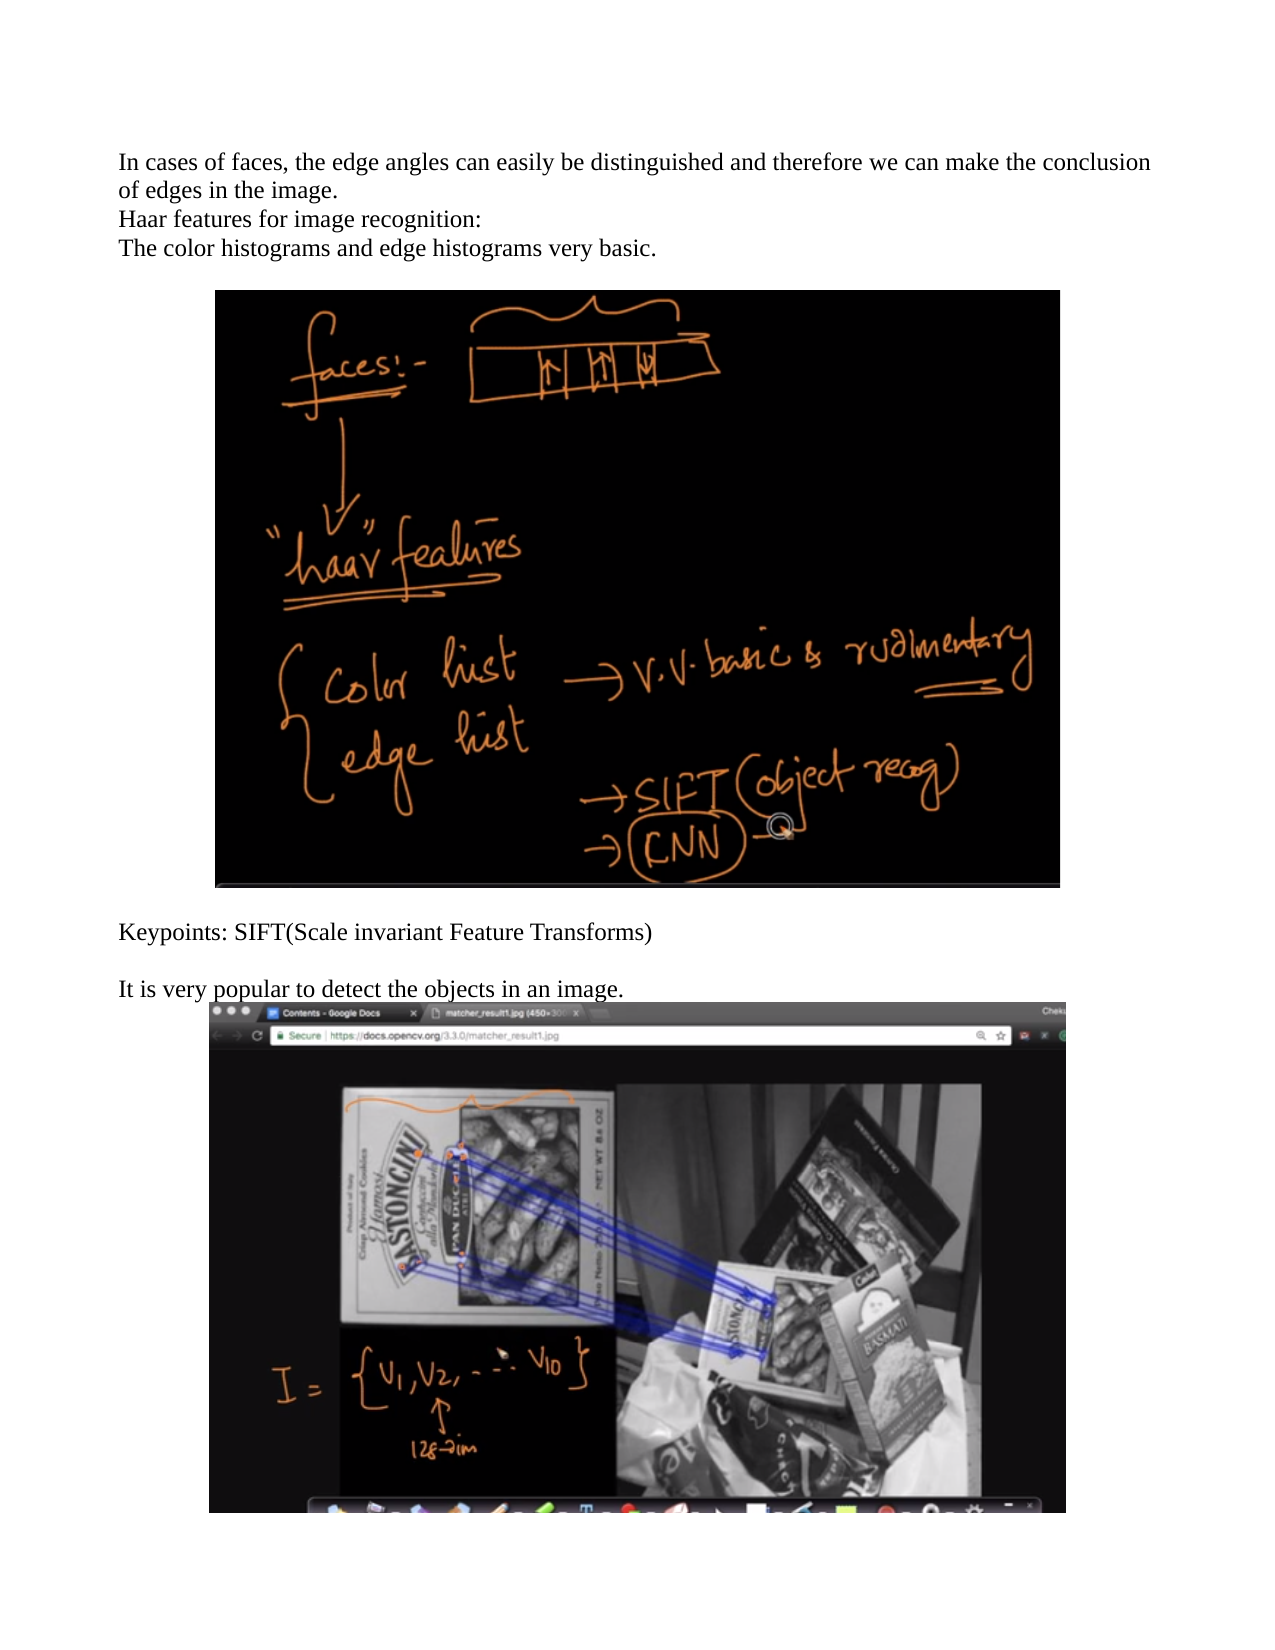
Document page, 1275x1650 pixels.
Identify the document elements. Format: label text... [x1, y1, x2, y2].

text It is very popular to detect the objects in an image. [118, 974, 1157, 1003]
text The color histograms and edge histograms very basic. [118, 233, 1157, 262]
picture [215, 290, 1060, 888]
text Keypoints: SIFT(Scale invariant Feature Transforms) [118, 917, 1157, 945]
picture [209, 1002, 1066, 1513]
text In cases of faces, the edge angles can easily be distinguished and therefore we can make the conclusion of edges in the image. [118, 147, 1157, 204]
text Haar features for image recognition: [118, 204, 1157, 233]
